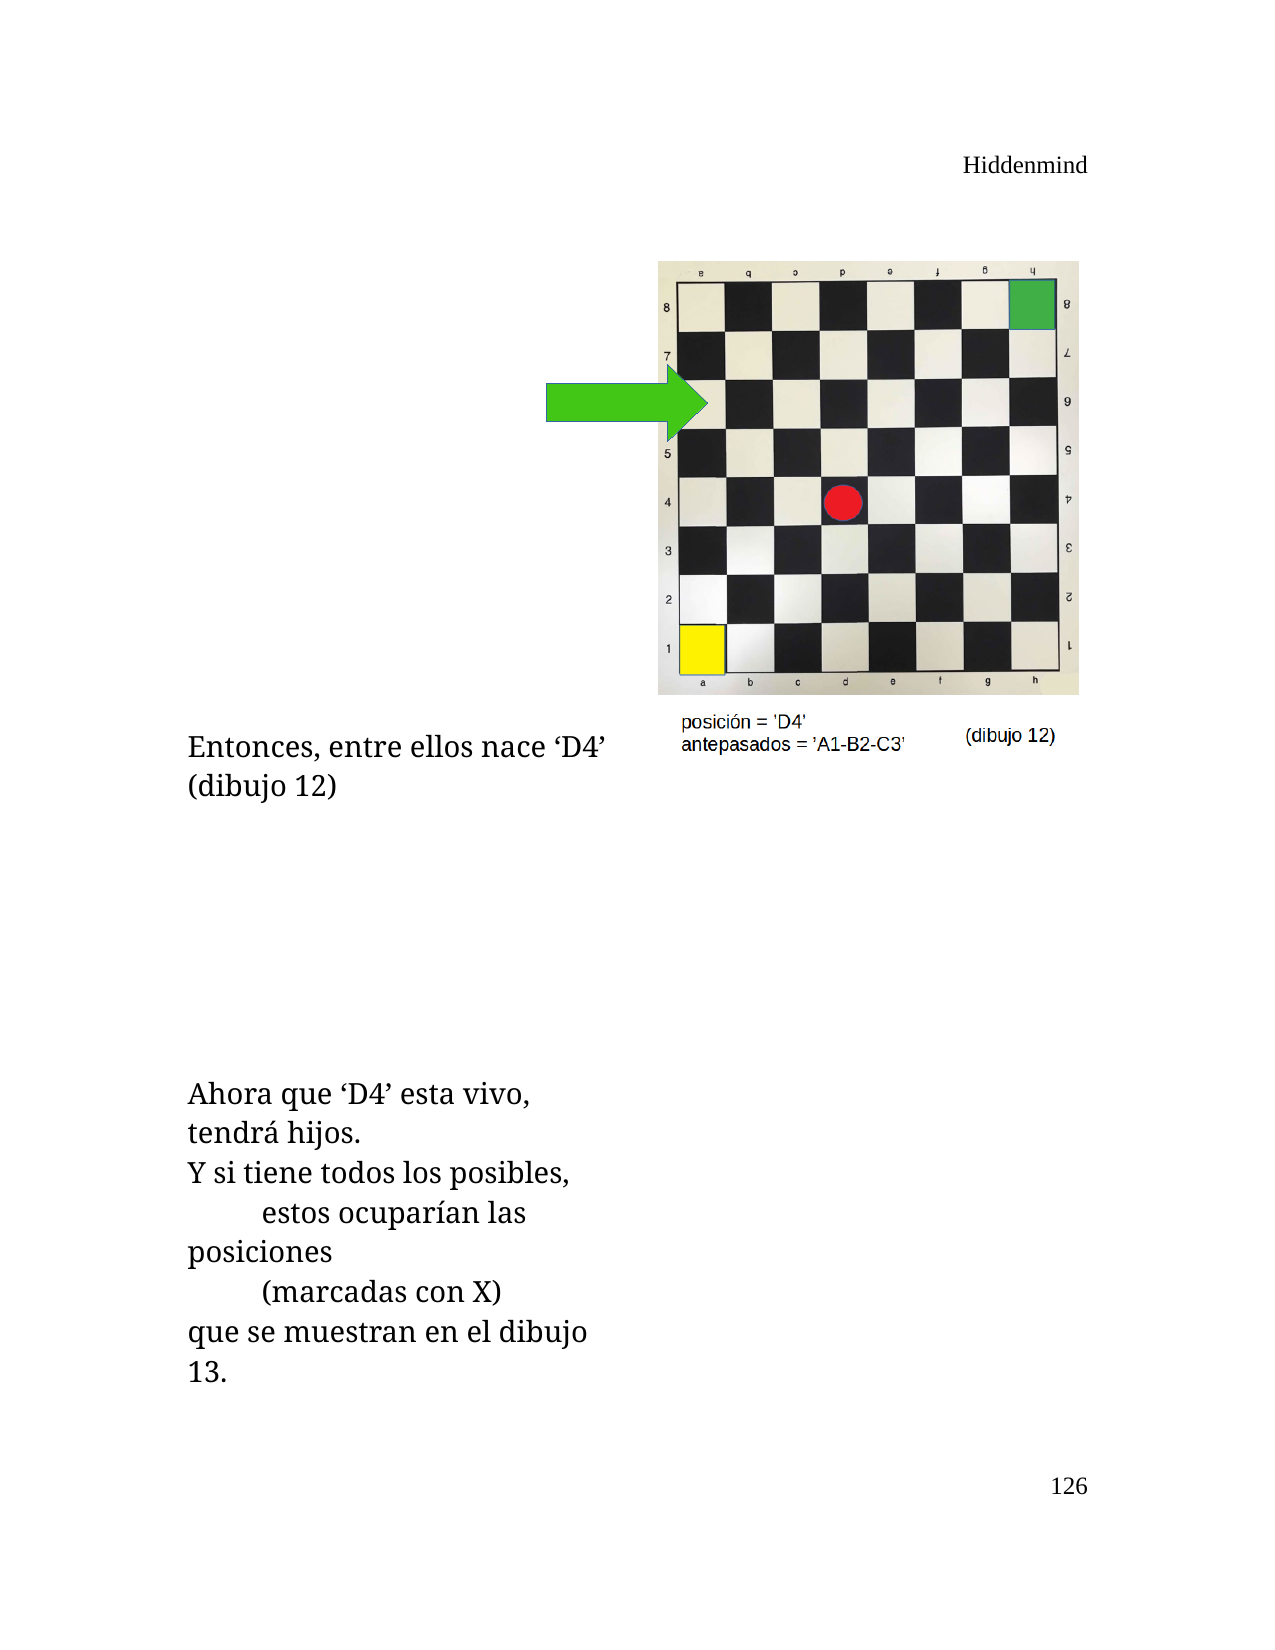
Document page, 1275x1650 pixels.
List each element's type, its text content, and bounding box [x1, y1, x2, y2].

text estos ocuparían las posiciones (marcadas con X) [187, 1192, 622, 1311]
text que se muestran en el dibujo 13. [187, 1311, 622, 1391]
text Entonces, entre ellos nace ‘D4’ [187, 726, 622, 766]
text Y si tiene todos los posibles, [187, 1152, 622, 1192]
picture [652, 249, 1088, 756]
text (dibujo 12) [187, 766, 622, 805]
text tendrá hijos. [187, 1113, 622, 1152]
text Ahora que ‘D4’ esta vivo, [187, 1073, 622, 1113]
